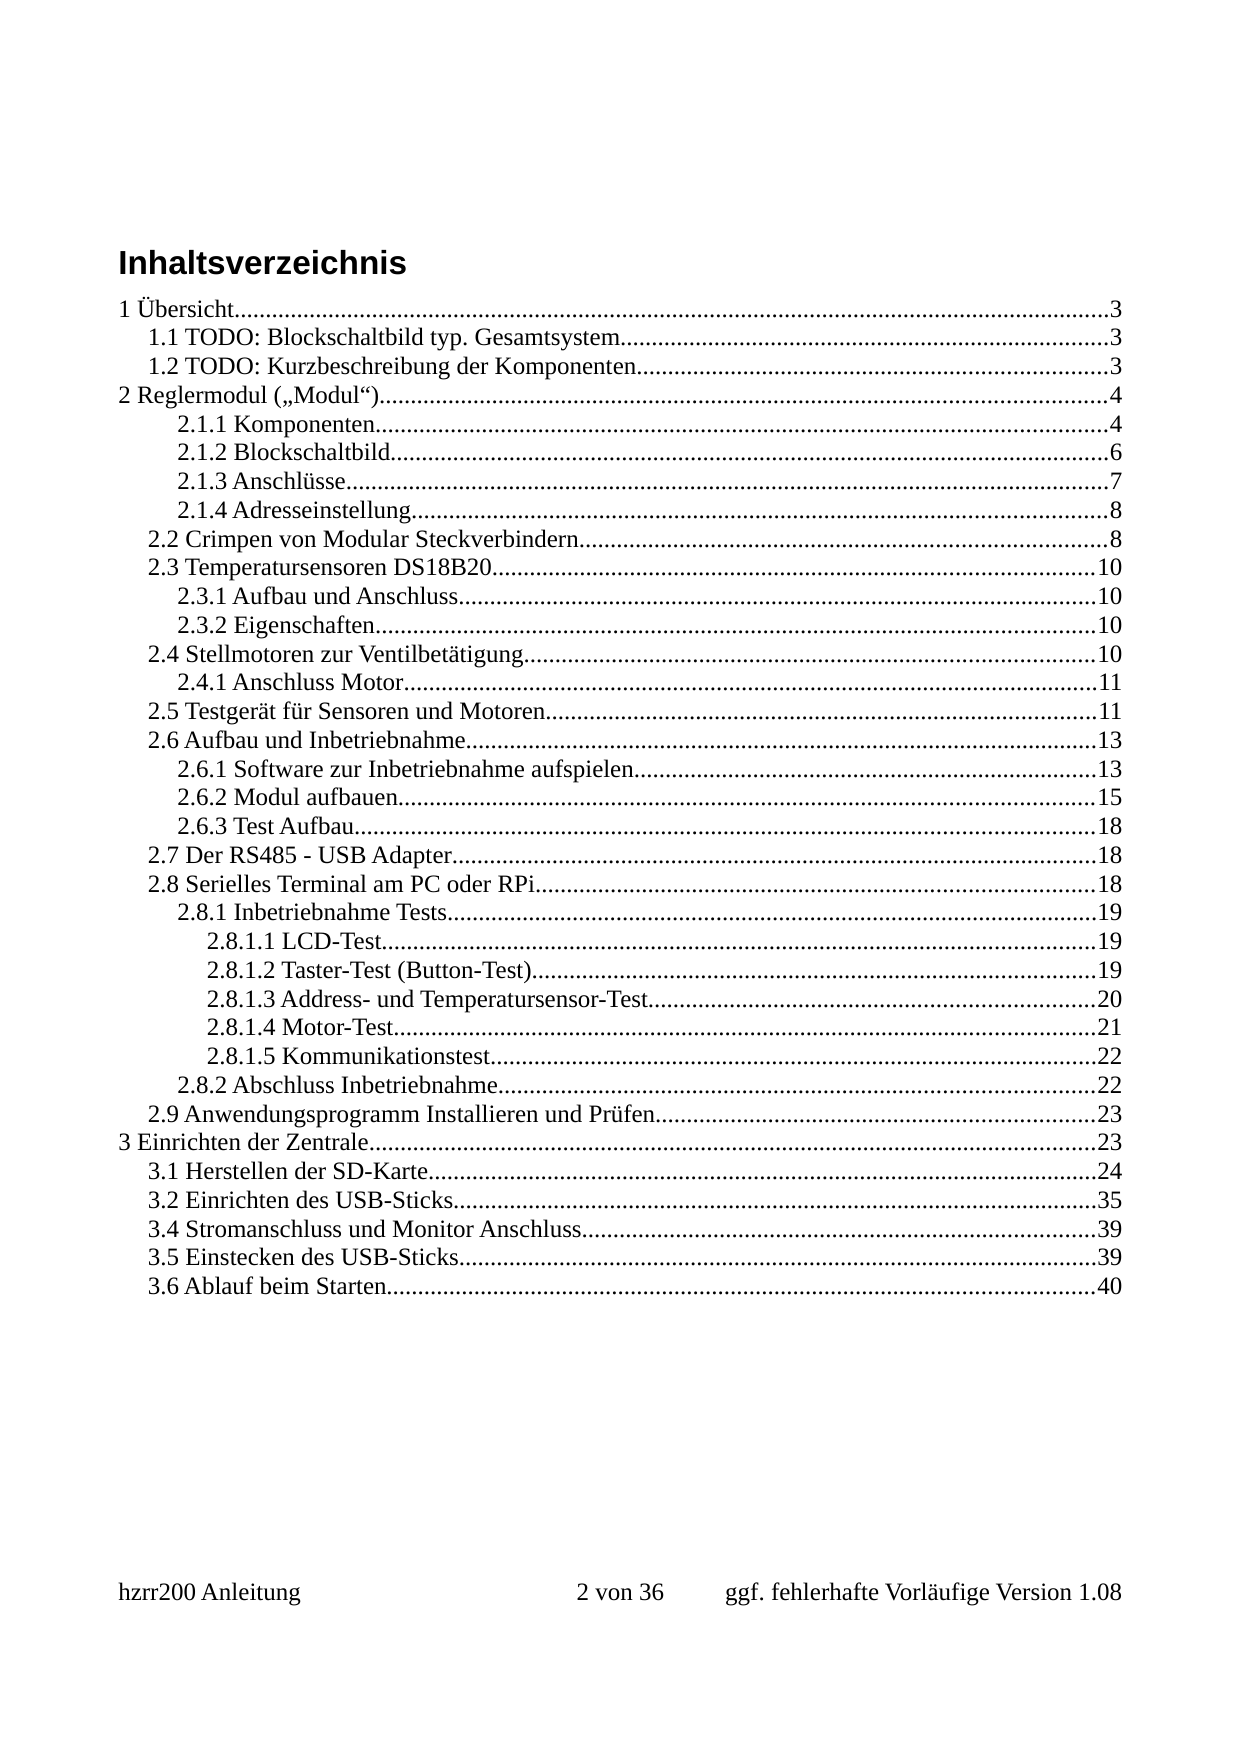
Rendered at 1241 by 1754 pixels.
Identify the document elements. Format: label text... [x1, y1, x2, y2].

text 2.5 Testgerät für Sensoren und Motoren 11 [148, 696, 1122, 725]
text 3.6 Ablauf beim Starten 40 [148, 1271, 1122, 1300]
text 2.4 Stellmotoren zur Ventilbetätigung 10 [148, 639, 1122, 667]
text 2.8.1.2 Taster-Test (Button-Test) 19 [207, 955, 1122, 984]
text 2.8 Serielles Terminal am PC oder RPi 18 [148, 869, 1122, 897]
text 2.1.1 Komponenten 4 [177, 409, 1122, 437]
text 2.2 Crimpen von Modular Steckverbindern 8 [148, 524, 1122, 552]
text 2 Reglermodul („Modul“) 4 [118, 380, 1122, 409]
text 1.2 TODO: Kurzbeschreibung der Komponenten 3 [148, 351, 1122, 380]
text 2.9 Anwendungsprogramm Installieren und Prüfen 23 [148, 1099, 1122, 1127]
text 2.8.1.1 LCD-Test 19 [207, 926, 1122, 955]
text 2.7 Der RS485 - USB Adapter 18 [148, 840, 1122, 869]
text 2.8.1 Inbetriebnahme Tests 19 [177, 897, 1122, 926]
text 1.1 TODO: Blockschaltbild typ. Gesamtsystem 3 [148, 322, 1122, 351]
text 2.1.4 Adresseinstellung 8 [177, 495, 1122, 524]
text 3 Einrichten der Zentrale 23 [118, 1127, 1122, 1156]
text 2.6.1 Software zur Inbetriebnahme aufspielen 13 [177, 754, 1122, 782]
text 2.8.2 Abschluss Inbetriebnahme 22 [177, 1070, 1122, 1099]
text 2.1.2 Blockschaltbild 6 [177, 437, 1122, 466]
text 2.6.2 Modul aufbauen 15 [177, 782, 1122, 811]
text 3.4 Stromanschluss und Monitor Anschluss 39 [148, 1214, 1122, 1242]
text 2.1.3 Anschlüsse 7 [177, 466, 1122, 495]
text 2.3.1 Aufbau und Anschluss 10 [177, 581, 1122, 610]
text 1 Übersicht 3 [118, 294, 1122, 322]
text 3.1 Herstellen der SD-Karte 24 [148, 1156, 1122, 1185]
text 3.2 Einrichten des USB-Sticks 35 [148, 1185, 1122, 1214]
text 2.8.1.5 Kommunikationstest 22 [207, 1041, 1122, 1070]
text 2.6 Aufbau und Inbetriebnahme 13 [148, 725, 1122, 754]
text 2.3 Temperatursensoren DS18B20 10 [148, 552, 1122, 581]
text 3.5 Einstecken des USB-Sticks 39 [148, 1242, 1122, 1271]
subtitle Inhaltsverzeichnis [118, 243, 1122, 281]
text 2.8.1.3 Address- und Temperatursensor-Test 20 [207, 984, 1122, 1012]
text 2.8.1.4 Motor-Test 21 [207, 1012, 1122, 1041]
text 2.6.3 Test Aufbau 18 [177, 811, 1122, 840]
text 2.3.2 Eigenschaften 10 [177, 610, 1122, 639]
text 2.4.1 Anschluss Motor 11 [177, 667, 1122, 696]
